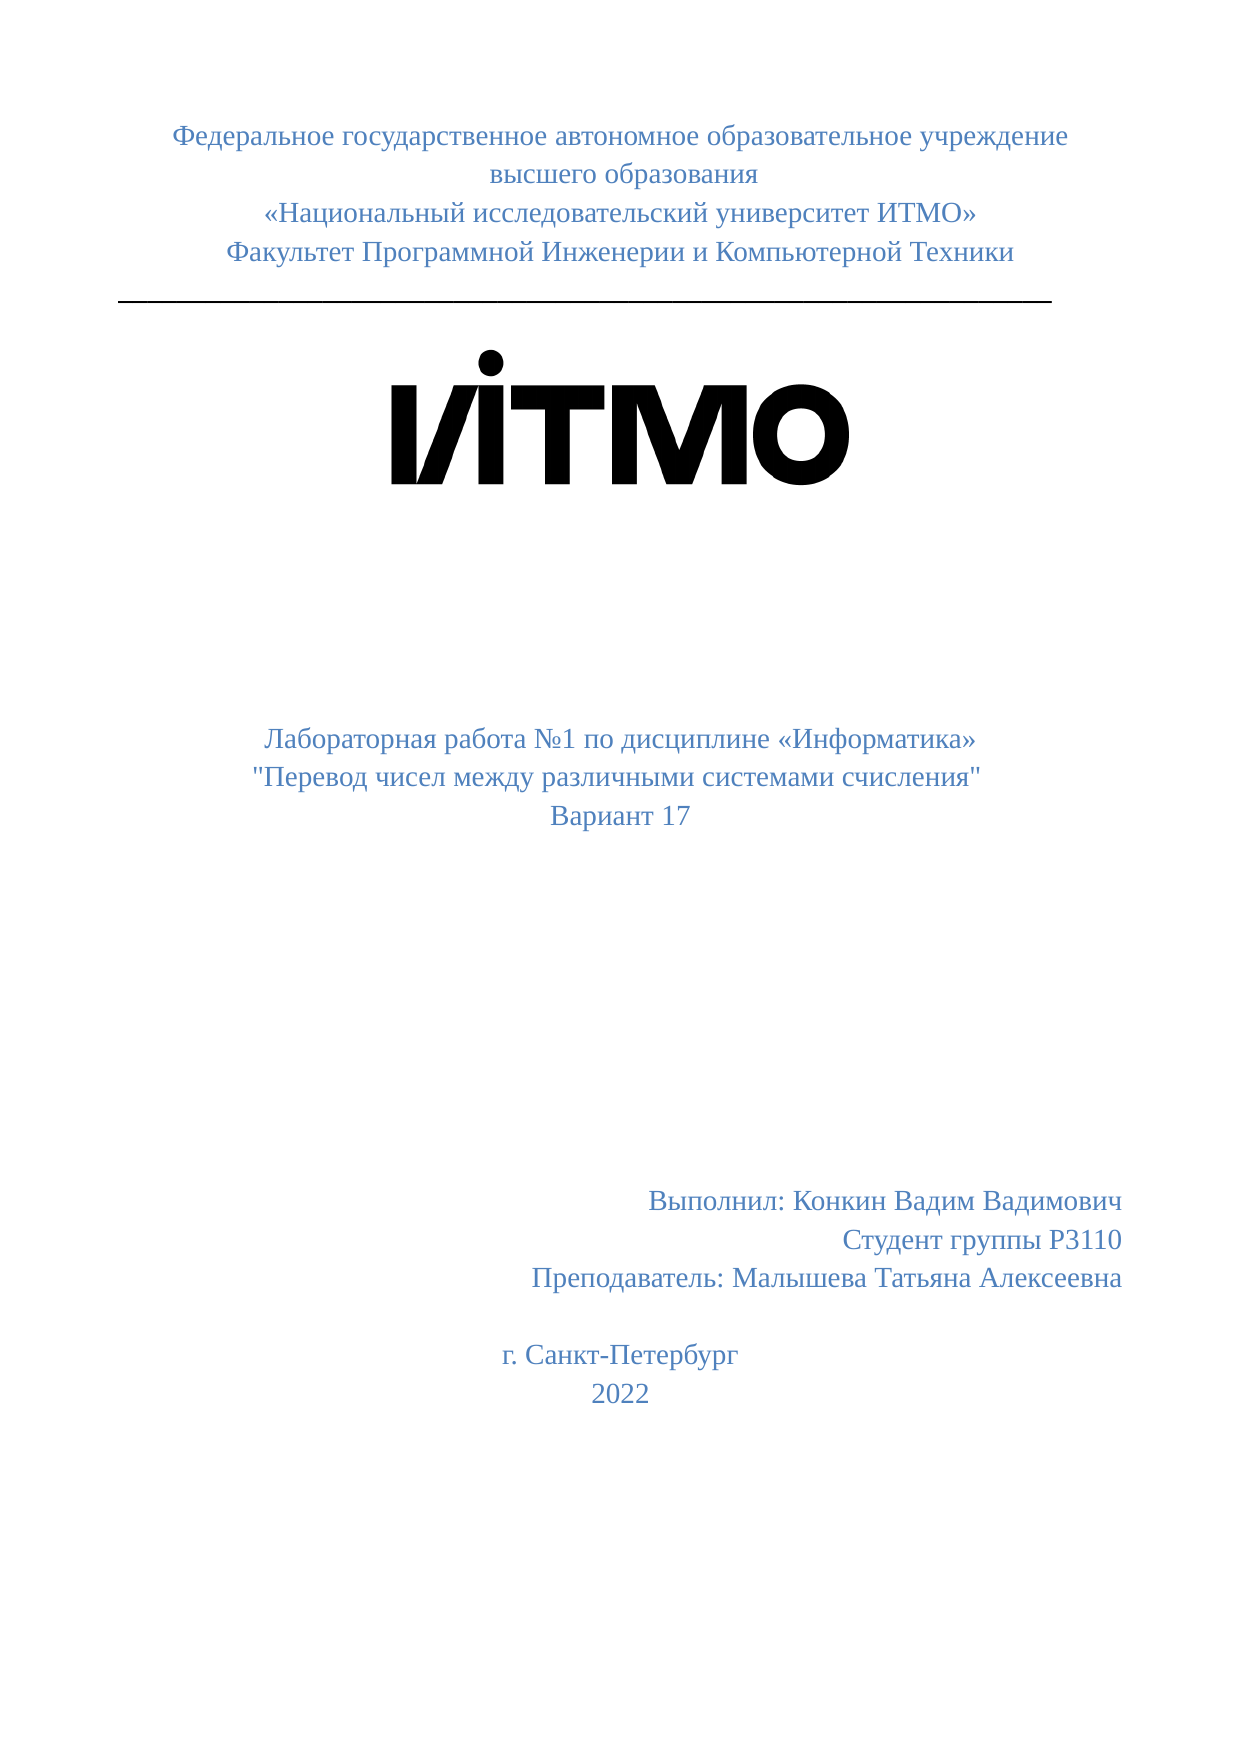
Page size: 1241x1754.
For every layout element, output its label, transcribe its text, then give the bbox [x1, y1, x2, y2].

text Факультет Программной Инженерии и Компьютерной Техники [118, 234, 1122, 267]
text Преподаватель: Малышева Татьяна Алексеевна [118, 1260, 1122, 1294]
text высшего образования [118, 157, 1122, 190]
text «Национальный исследовательский университет ИТМО» [118, 195, 1122, 229]
text "Перевод чисел между различными системами счисления" [118, 759, 1122, 793]
text ________________________________________________________________ [118, 272, 1122, 306]
picture [369, 310, 871, 524]
text Вариант 17 [118, 798, 1122, 831]
text Выполнил: Конкин Вадим Вадимович [118, 1183, 1122, 1217]
text г. Санкт-Петербург [118, 1337, 1122, 1371]
text 2022 [118, 1376, 1122, 1409]
text Лабораторная работа №1 по дисциплине «Информатика» [118, 721, 1122, 754]
text Студент группы P3110 [118, 1222, 1122, 1255]
text Федеральное государственное автономное образовательное учреждение [118, 118, 1122, 152]
